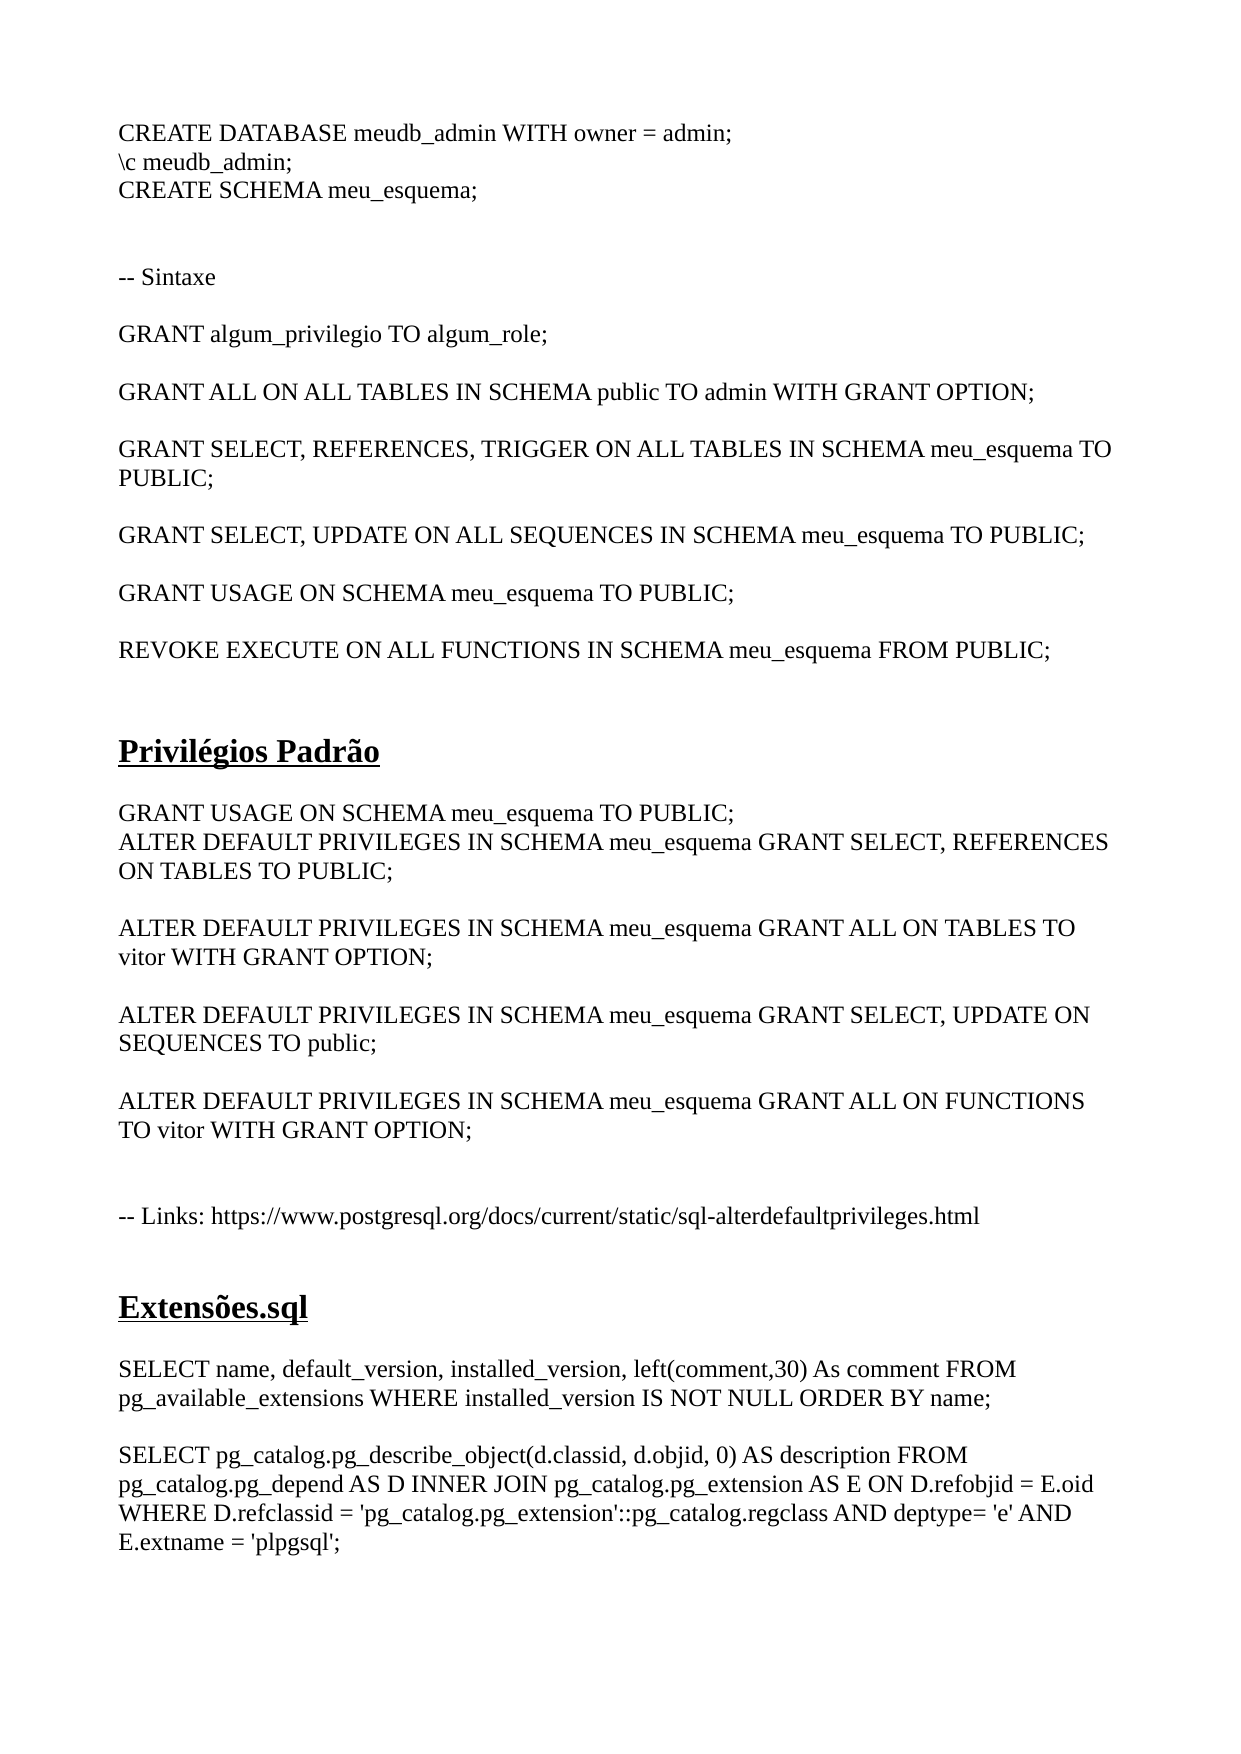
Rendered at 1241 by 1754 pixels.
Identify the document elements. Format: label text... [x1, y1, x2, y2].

text \c meudb_admin; [118, 147, 1122, 176]
text SELECT pg_catalog.pg_describe_object(d.classid, d.objid, 0) AS description FROM pg_catalog.pg_depend AS D INNER JOIN pg_catalog.pg_extension AS E ON D.refobjid = E.oid WHERE D.refclassid = 'pg_catalog.pg_extension'::pg_catalog.regclass AND deptype= 'e' AND E.extname = 'plpgsql'; [118, 1441, 1122, 1556]
text ALTER DEFAULT PRIVILEGES IN SCHEMA meu_esquema GRANT ALL ON TABLES TO vitor WITH GRANT OPTION; [118, 913, 1122, 971]
text -- Sintaxe [118, 262, 1122, 291]
text Extensões.sql [118, 1287, 1122, 1326]
text GRANT SELECT, REFERENCES, TRIGGER ON ALL TABLES IN SCHEMA meu_esquema TO PUBLIC; [118, 434, 1122, 492]
text Privilégios Padrão [118, 731, 1122, 770]
text GRANT ALL ON ALL TABLES IN SCHEMA public TO admin WITH GRANT OPTION; [118, 377, 1122, 406]
text CREATE DATABASE meudb_admin WITH owner = admin; [118, 118, 1122, 147]
text GRANT USAGE ON SCHEMA meu_esquema TO PUBLIC; [118, 578, 1122, 607]
text REVOKE EXECUTE ON ALL FUNCTIONS IN SCHEMA meu_esquema FROM PUBLIC; [118, 636, 1122, 664]
text GRANT SELECT, UPDATE ON ALL SEQUENCES IN SCHEMA meu_esquema TO PUBLIC; [118, 521, 1122, 549]
text ALTER DEFAULT PRIVILEGES IN SCHEMA meu_esquema GRANT ALL ON FUNCTIONS TO vitor WITH GRANT OPTION; [118, 1086, 1122, 1143]
text CREATE SCHEMA meu_esquema; [118, 176, 1122, 204]
text ALTER DEFAULT PRIVILEGES IN SCHEMA meu_esquema GRANT SELECT, UPDATE ON SEQUENCES TO public; [118, 1000, 1122, 1057]
text GRANT USAGE ON SCHEMA meu_esquema TO PUBLIC; [118, 798, 1122, 827]
text GRANT algum_privilegio TO algum_role; [118, 319, 1122, 348]
text -- Links: https://www.postgresql.org/docs/current/static/sql-alterdefaultprivileges.html [118, 1201, 1122, 1230]
text ALTER DEFAULT PRIVILEGES IN SCHEMA meu_esquema GRANT SELECT, REFERENCES ON TABLES TO PUBLIC; [118, 827, 1122, 885]
text SELECT name, default_version, installed_version, left(comment,30) As comment FROM pg_available_extensions WHERE installed_version IS NOT NULL ORDER BY name; [118, 1354, 1122, 1412]
